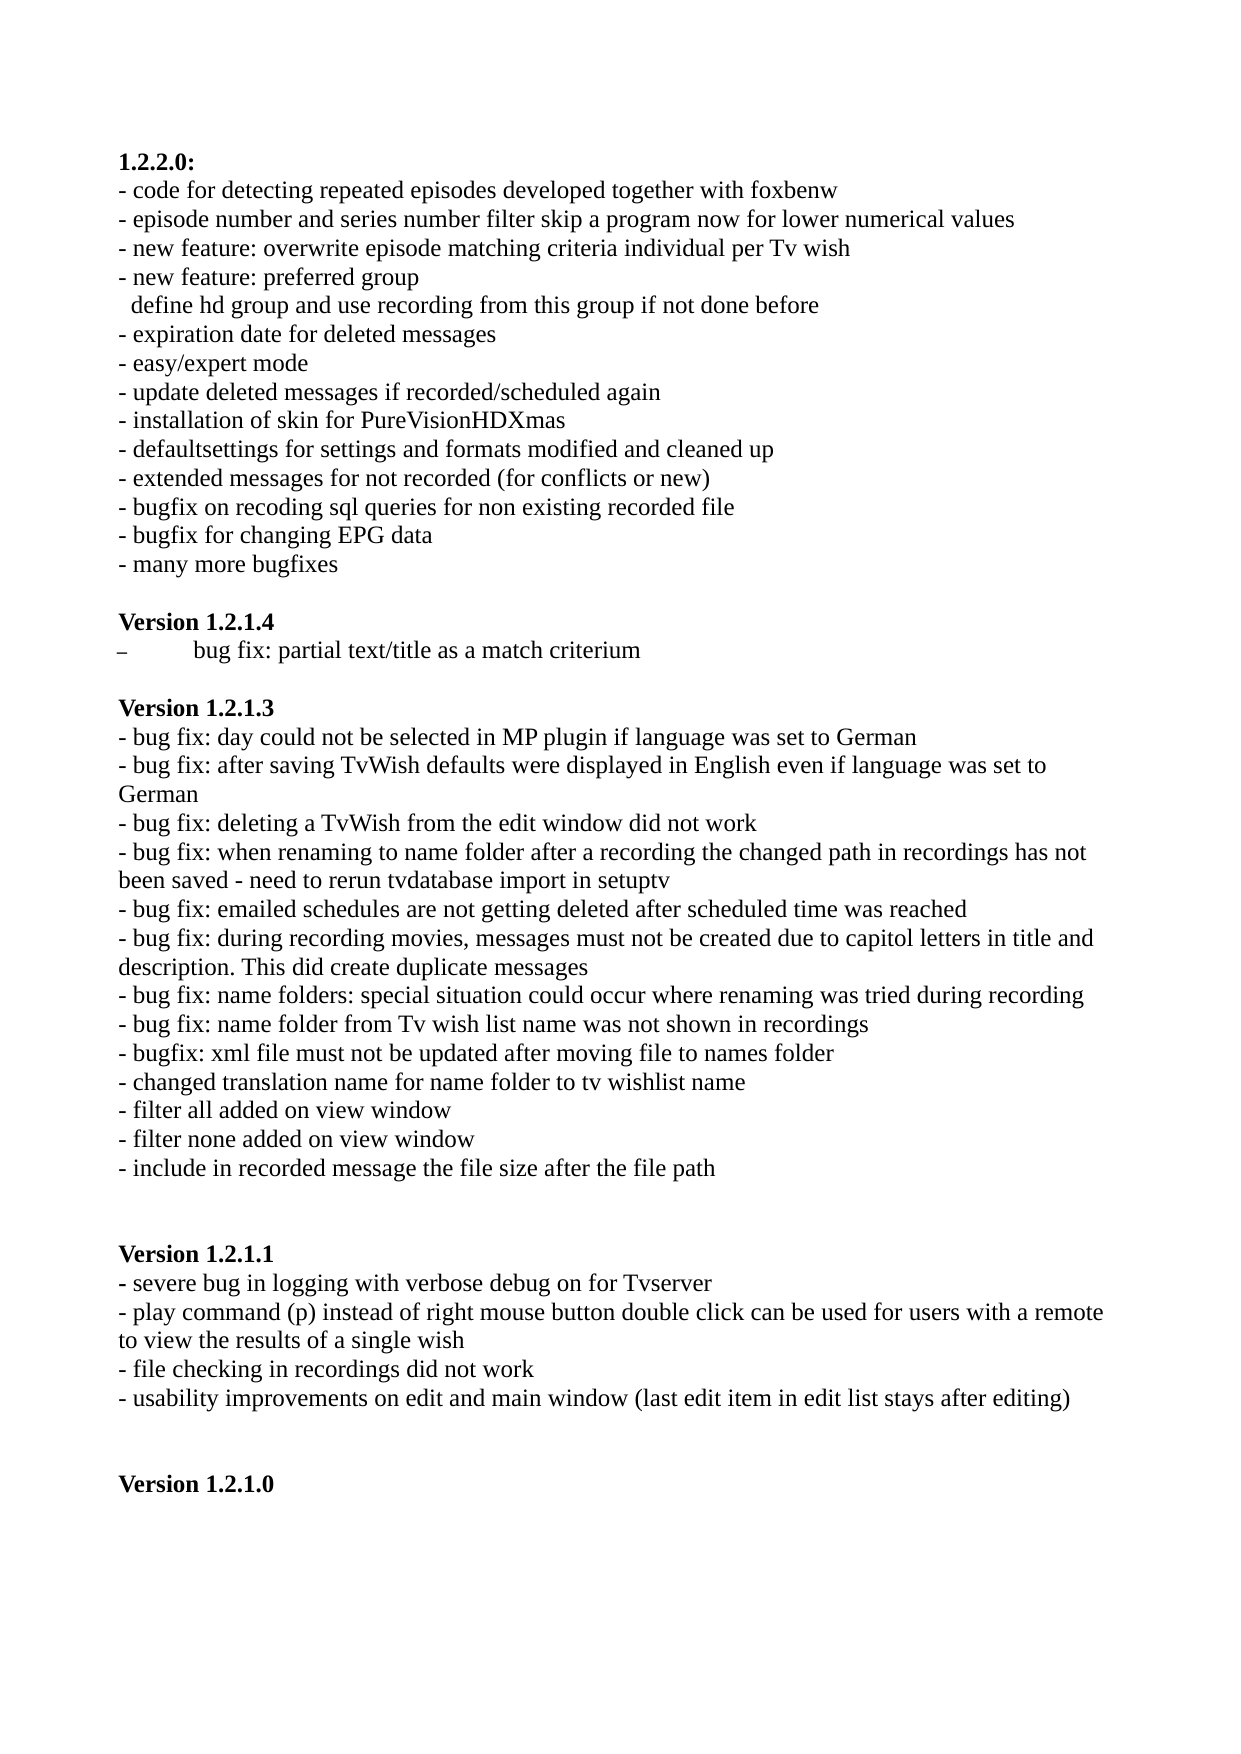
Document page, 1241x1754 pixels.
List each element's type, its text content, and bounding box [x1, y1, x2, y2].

text - extended messages for not recorded (for conflicts or new) [118, 463, 1122, 492]
text - play command (p) instead of right mouse button double click can be used for users with a remote to view the results of a single wish [118, 1297, 1122, 1354]
text Version 1.2.1.1 [118, 1239, 1122, 1268]
text - filter none added on view window [118, 1124, 1122, 1153]
text - changed translation name for name folder to tv wishlist name [118, 1067, 1122, 1096]
text - code for detecting repeated episodes developed together with foxbenw [118, 176, 1122, 204]
text - bug fix: after saving TvWish defaults were displayed in English even if language was set to German [118, 751, 1122, 808]
text - filter all added on view window [118, 1096, 1122, 1124]
text Version 1.2.1.0 [118, 1469, 1122, 1498]
text - bug fix: when renaming to name folder after a recording the changed path in recordings has not been saved - need to rerun tvdatabase import in setuptv [118, 837, 1122, 894]
text - expiration date for deleted messages [118, 319, 1122, 348]
text - many more bugfixes [118, 549, 1122, 578]
text - easy/expert mode [118, 348, 1122, 377]
text - bug fix: emailed schedules are not getting deleted after scheduled time was reached [118, 894, 1122, 923]
text - bug fix: day could not be selected in MP plugin if language was set to German [118, 722, 1122, 751]
text - bug fix: name folders: special situation could occur where renaming was tried during recording [118, 981, 1122, 1009]
text - include in recorded message the file size after the file path [118, 1153, 1122, 1182]
text define hd group and use recording from this group if not done before [118, 291, 1122, 319]
list ^ Version 1.2.1.3 [0, 693, 1122, 722]
text Version 1.2.1.4 [118, 607, 1122, 636]
text - bug fix: during recording movies, messages must not be created due to capitol letters in title and description. This did create duplicate messages [118, 923, 1122, 981]
text - file checking in recordings did not work [118, 1354, 1122, 1383]
text - severe bug in logging with verbose debug on for Tvserver [118, 1268, 1122, 1297]
text - bugfix: xml file must not be updated after moving file to names folder [118, 1038, 1122, 1067]
text - bug fix: deleting a TvWish from the edit window did not work [118, 808, 1122, 837]
text - new feature: preferred group [118, 262, 1122, 291]
list bug fix: partial text/title as a match criterium [117, 636, 1122, 664]
text - installation of skin for PureVisionHDXmas [118, 406, 1122, 434]
text - defaultsettings for settings and formats modified and cleaned up [118, 434, 1122, 463]
text - bugfix for changing EPG data [118, 521, 1122, 549]
text - update deleted messages if recorded/scheduled again [118, 377, 1122, 406]
text - bug fix: name folder from Tv wish list name was not shown in recordings [118, 1009, 1122, 1038]
text - episode number and series number filter skip a program now for lower numerical values [118, 204, 1122, 233]
text - bugfix on recoding sql queries for non existing recorded file [118, 492, 1122, 521]
text - usability improvements on edit and main window (last edit item in edit list stays after editing) [118, 1383, 1122, 1412]
text - new feature: overwrite episode matching criteria individual per Tv wish [118, 233, 1122, 262]
text 1.2.2.0: [118, 147, 1122, 176]
